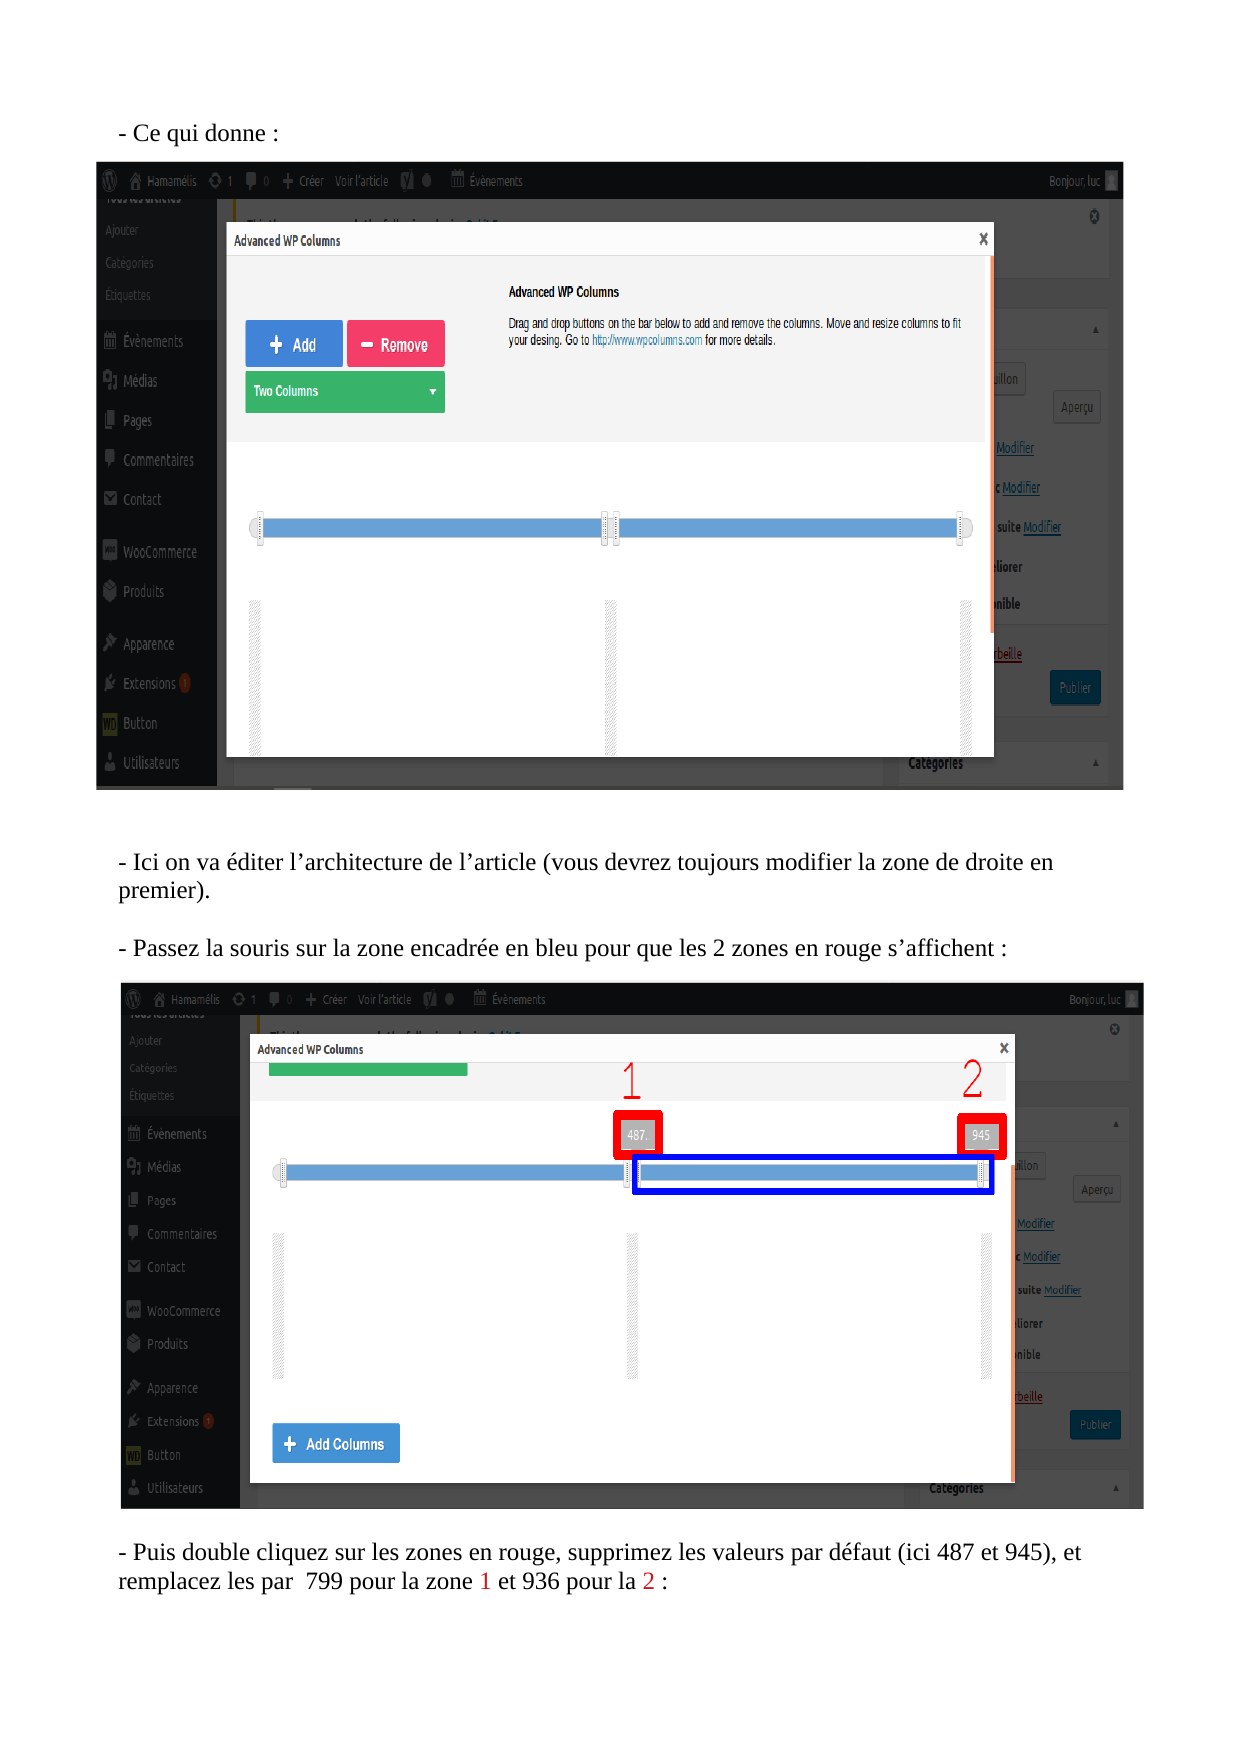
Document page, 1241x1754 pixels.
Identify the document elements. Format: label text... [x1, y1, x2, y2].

text - Ici on va éditer l’architecture de l’article (vous devrez toujours modifier la zone de droite en premier). [118, 847, 1122, 904]
text - Ce qui donne : [118, 118, 1122, 147]
picture [96, 161, 1124, 790]
picture [120, 980, 1144, 1509]
text - Puis double cliquez sur les zones en rouge, supprimez les valeurs par défaut (ici 487 et 945), et remplacez les par 799 pour la zone 1 et 936 pour la 2 : [118, 1537, 1122, 1595]
text - Passez la souris sur la zone encadrée en bleu pour que les 2 zones en rouge s’affichent : [118, 933, 1122, 962]
